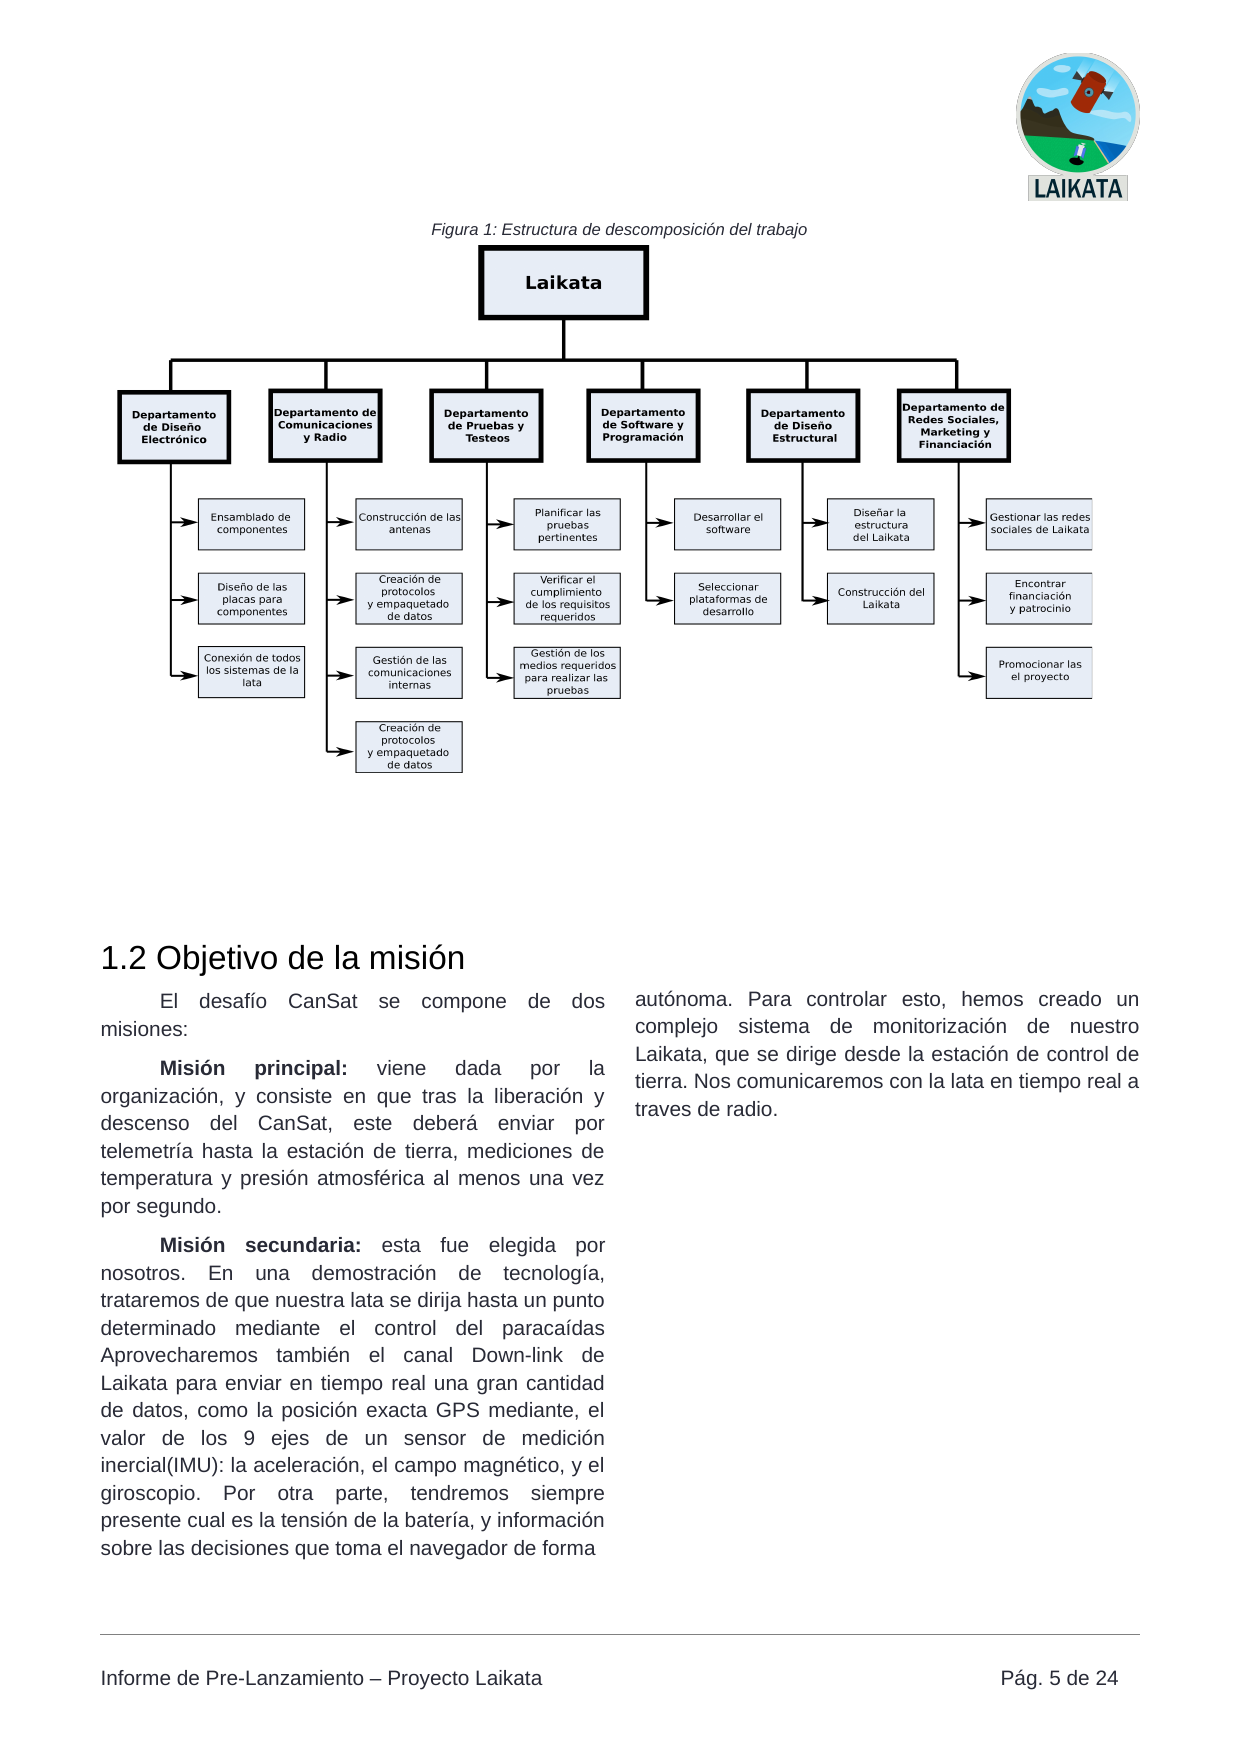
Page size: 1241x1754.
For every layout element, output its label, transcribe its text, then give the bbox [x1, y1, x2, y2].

subtitle 1.2 Objetivo de la misión [100, 938, 605, 977]
list Figura 1: Estructura de descomposición del trabajo [106, 220, 1132, 239]
picture [1016, 53, 1140, 201]
text Misión principal: viene dada por la organización, y consiste en que tras la liberación y descenso del CanSat, este deberá enviar por telemetría hasta la estación de tierra, mediciones de temperatura y presión atmosférica al menos una vez por segundo. [100, 1056, 605, 1217]
text El desafío CanSat se compone de dos misiones: [100, 989, 605, 1041]
picture [117, 245, 1093, 773]
text Misión secundaria: esta fue elegida por nosotros. En una demostración de tecnología, trataremos de que nuestra lata se dirija hasta un punto determinado mediante el control del paracaídas Aprovecharemos también el canal Down-link de Laikata para enviar en tiempo real una gran cantidad de datos, como la posición exacta GPS mediante, el valor de los 9 ejes de un sensor de medición inercial(IMU): la aceleración, el campo magnético, y el giroscopio. Por otra parte, tendremos siempre presente cual es la tensión de la batería, y información sobre las decisiones que toma el navegador de forma [100, 1233, 605, 1559]
text autónoma. Para controlar esto, hemos creado un complejo sistema de monitorización de nuestro Laikata, que se dirige desde la estación de control de tierra. Nos comunicaremos con la lata en tiempo real a traves de radio. [635, 986, 1140, 1120]
